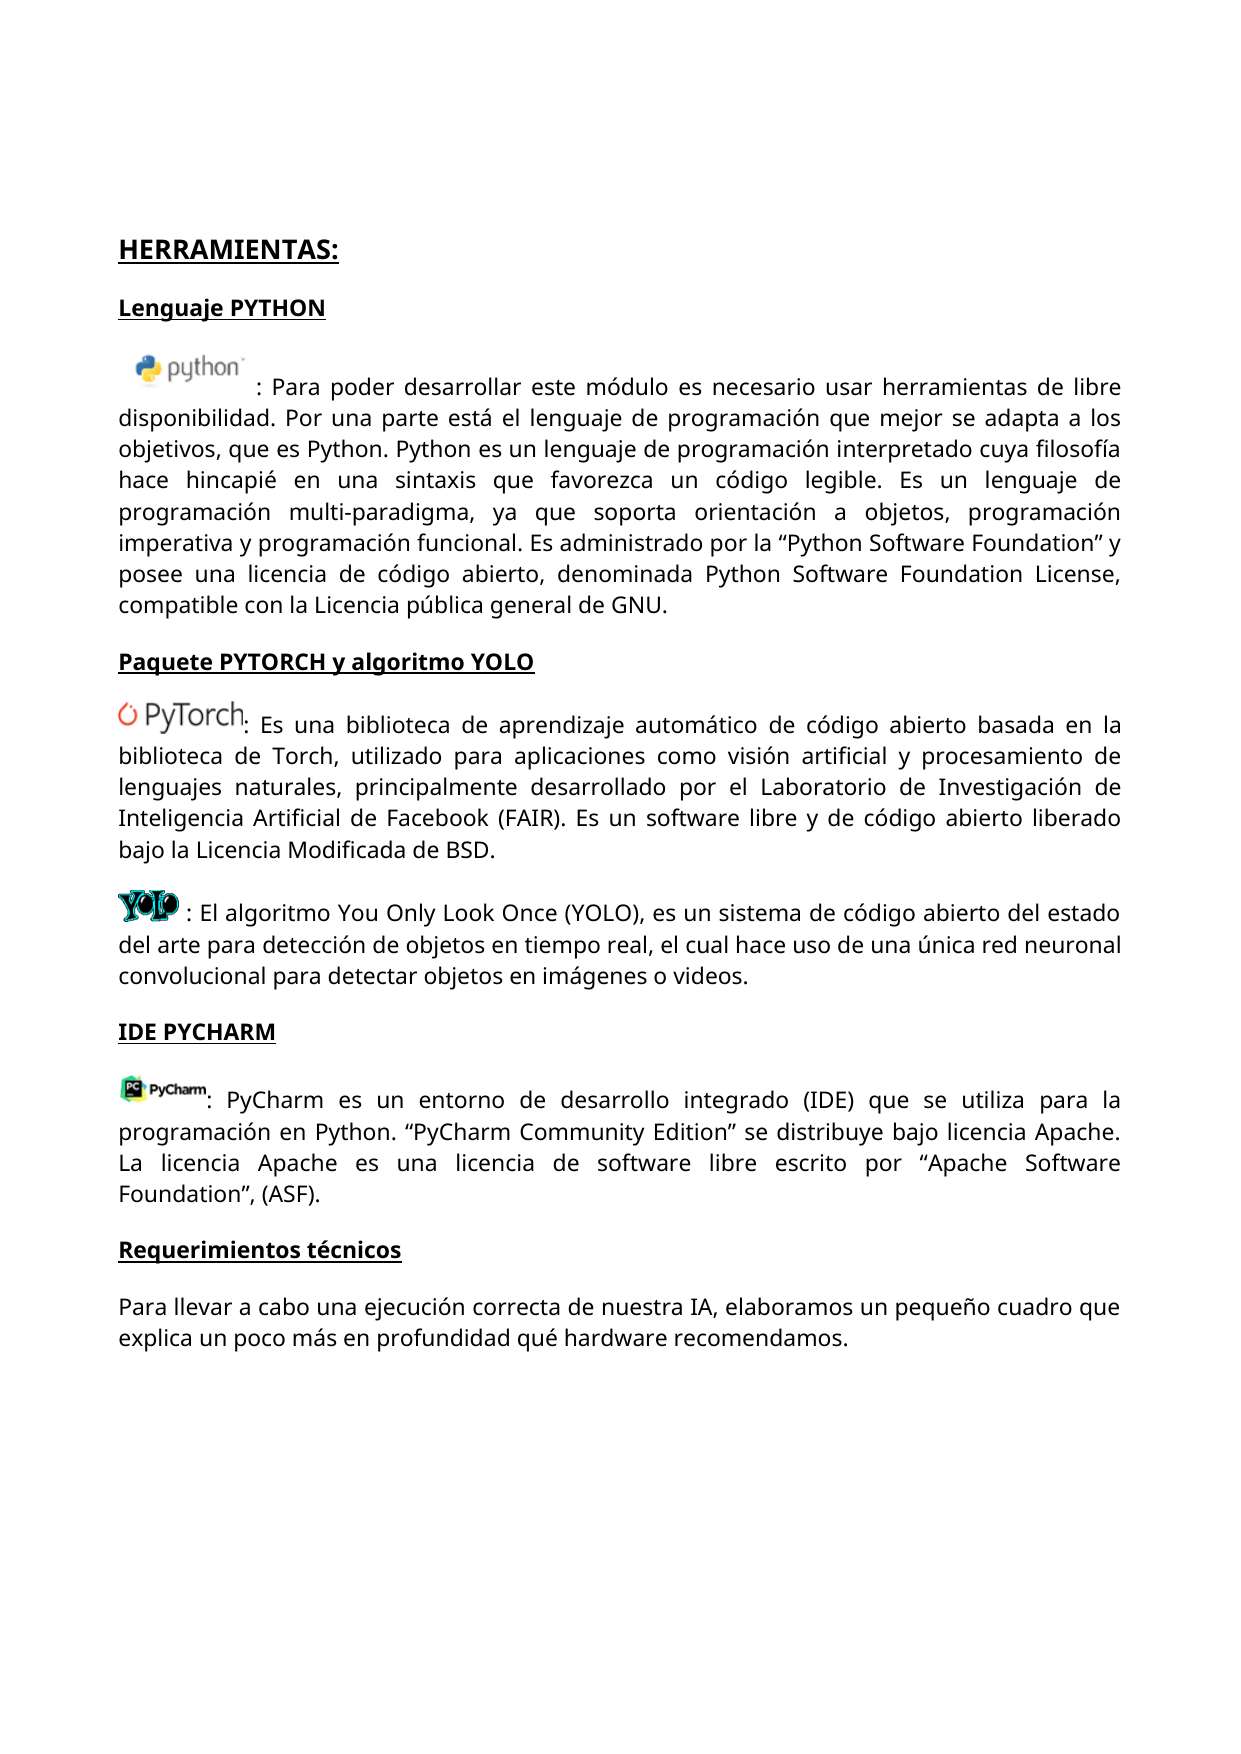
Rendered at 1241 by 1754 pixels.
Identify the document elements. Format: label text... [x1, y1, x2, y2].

picture [118, 1072, 207, 1109]
picture [118, 348, 256, 396]
text HERRAMIENTAS: [118, 231, 1122, 267]
text : Para poder desarrollar este módulo es necesario usar herramientas de libre disponibilidad. Por una parte está el lenguaje de programación que mejor se adapta a los objetivos, que es Python. Python es un lenguaje de programación interpretado cuya filosofía hace hincapié en una sintaxis que favorezca un código legible. Es un lenguaje de programación multi-paradigma, ya que soporta orientación a objetos, programación imperativa y programación funcional. Es administrado por la “Python Software Foundation” y posee una licencia de código abierto, denominada Python Software Foundation License, compatible con la Licencia pública general de GNU. [118, 349, 1122, 621]
text Lenguaje PYTHON [118, 292, 1122, 324]
text Requerimientos técnicos [118, 1234, 1122, 1266]
picture [118, 701, 243, 734]
text : Es una biblioteca de aprendizaje automático​ de código abierto basada en la biblioteca de Torch, utilizado para aplicaciones como visión artificial y procesamiento de lenguajes naturales, principalmente desarrollado por el Laboratorio de Investigación de Inteligencia Artificial de Facebook (FAIR). Es un software libre y de código abierto liberado bajo la Licencia Modificada de BSD. [118, 702, 1122, 865]
text IDE PYCHARM [118, 1016, 1122, 1047]
text Paquete PYTORCH y algoritmo YOLO [118, 646, 1122, 677]
text : PyCharm es un entorno de desarrollo integrado (IDE) que se utiliza para la programación en Python. “PyCharm Community Edition” se distribuye bajo licencia Apache. La licencia Apache es una licencia de software libre escrito por “Apache Software Foundation”, (ASF). [118, 1072, 1122, 1209]
text Para llevar a cabo una ejecución correcta de nuestra IA, elaboramos un pequeño cuadro que explica un poco más en profundidad qué hardware recomendamos. [118, 1291, 1122, 1353]
picture [118, 890, 179, 922]
text : El algoritmo You Only Look Once (YOLO), es un sistema de código abierto del estado del arte para detección de objetos en tiempo real, el cual hace uso de una única red neuronal convolucional para detectar objetos en imágenes o videos. [118, 890, 1122, 991]
